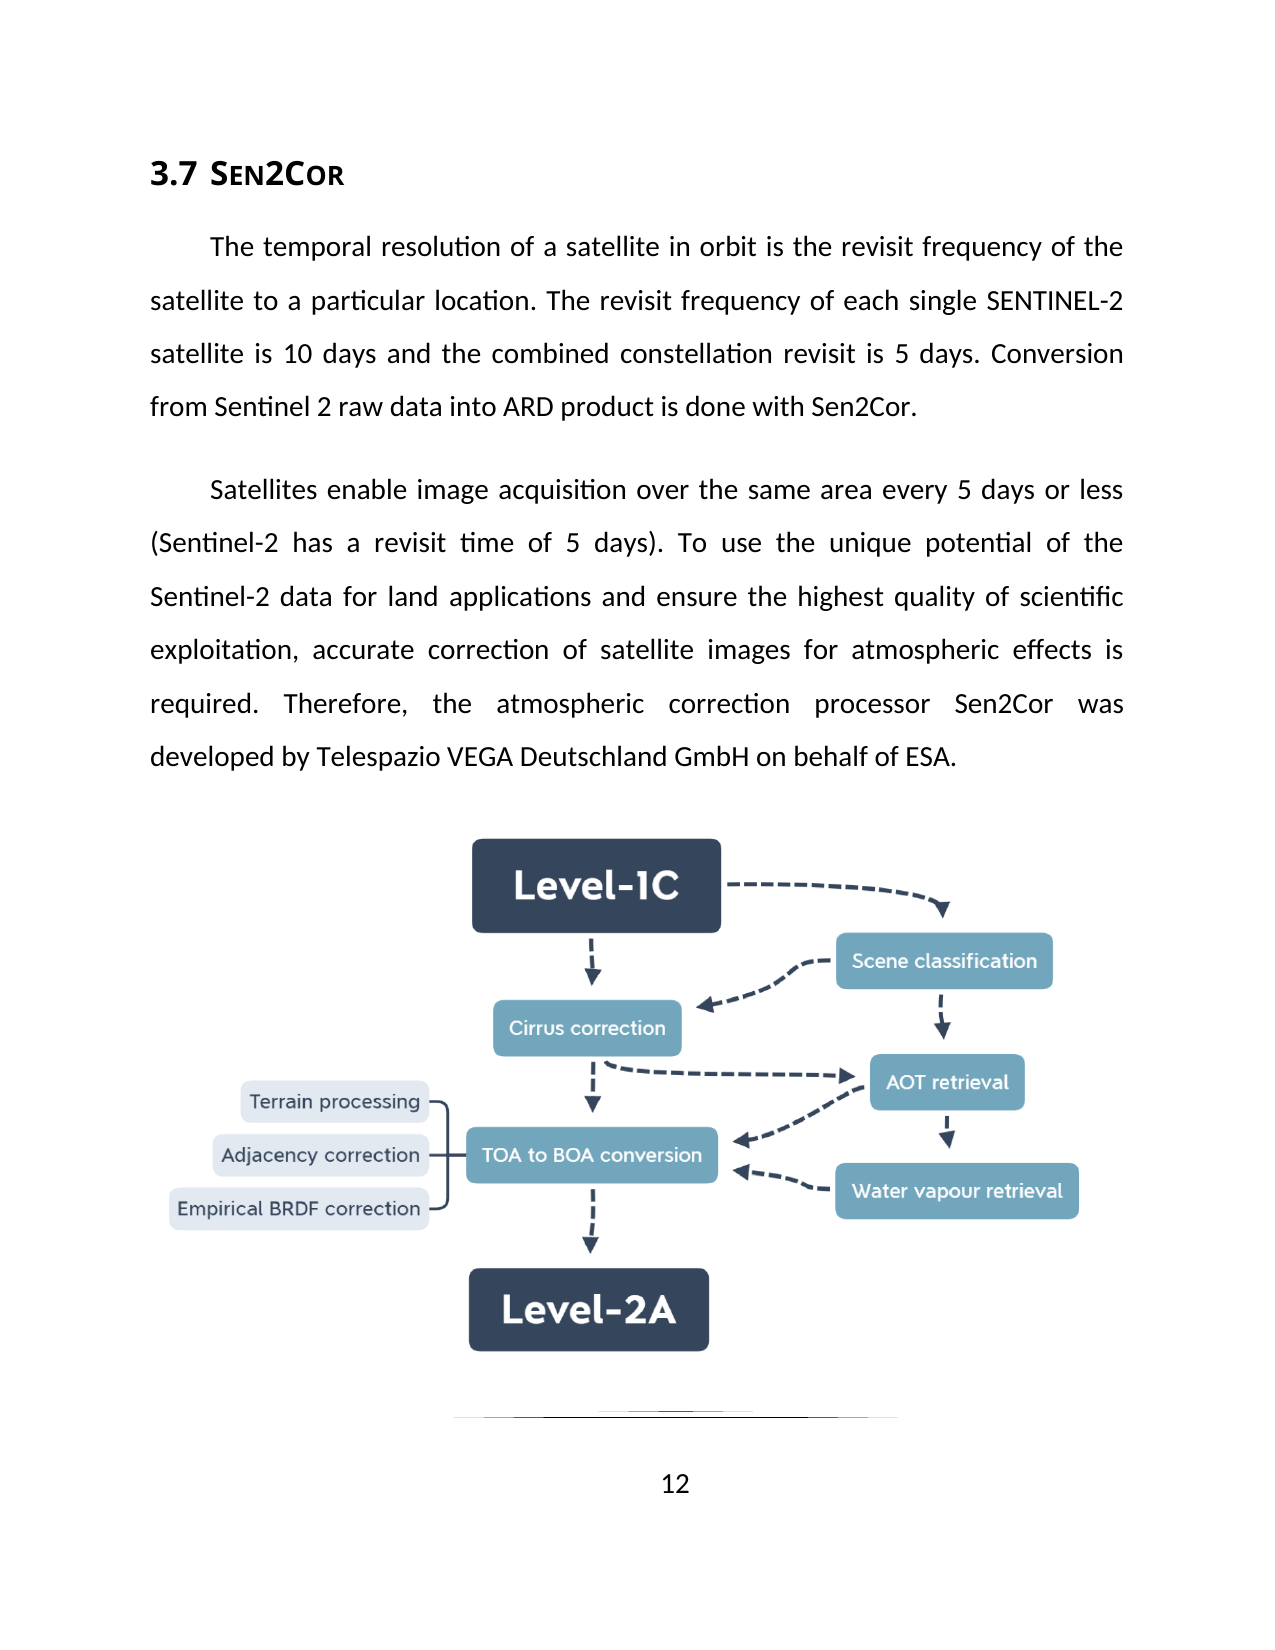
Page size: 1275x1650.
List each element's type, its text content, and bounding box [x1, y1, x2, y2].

text Satellites enable image acquisition over the same area every 5 days or less (Sentinel-2 has a revisit time of 5 days). To use the unique potential of the Sentinel-2 data for land applications and ensure the highest quality of scientific exploitation, accurate correction of satellite images for atmospheric effects is required. Therefore, the atmospheric correction processor Sen2Cor was developed by Telespazio VEGA Deutschland GmbH on behalf of ESA. [150, 471, 1125, 774]
subtitle Sen2Cor [150, 150, 1125, 195]
text The temporal resolution of a satellite in orbit is the revisit frequency of the satellite to a particular location. The revisit frequency of each single SENTINEL-2 satellite is 10 days and the combined constellation revisit is 5 days. Conversion from Sentinel 2 raw data into ARD product is done with Sen2Cor. [150, 228, 1125, 424]
picture [150, 820, 1091, 1366]
